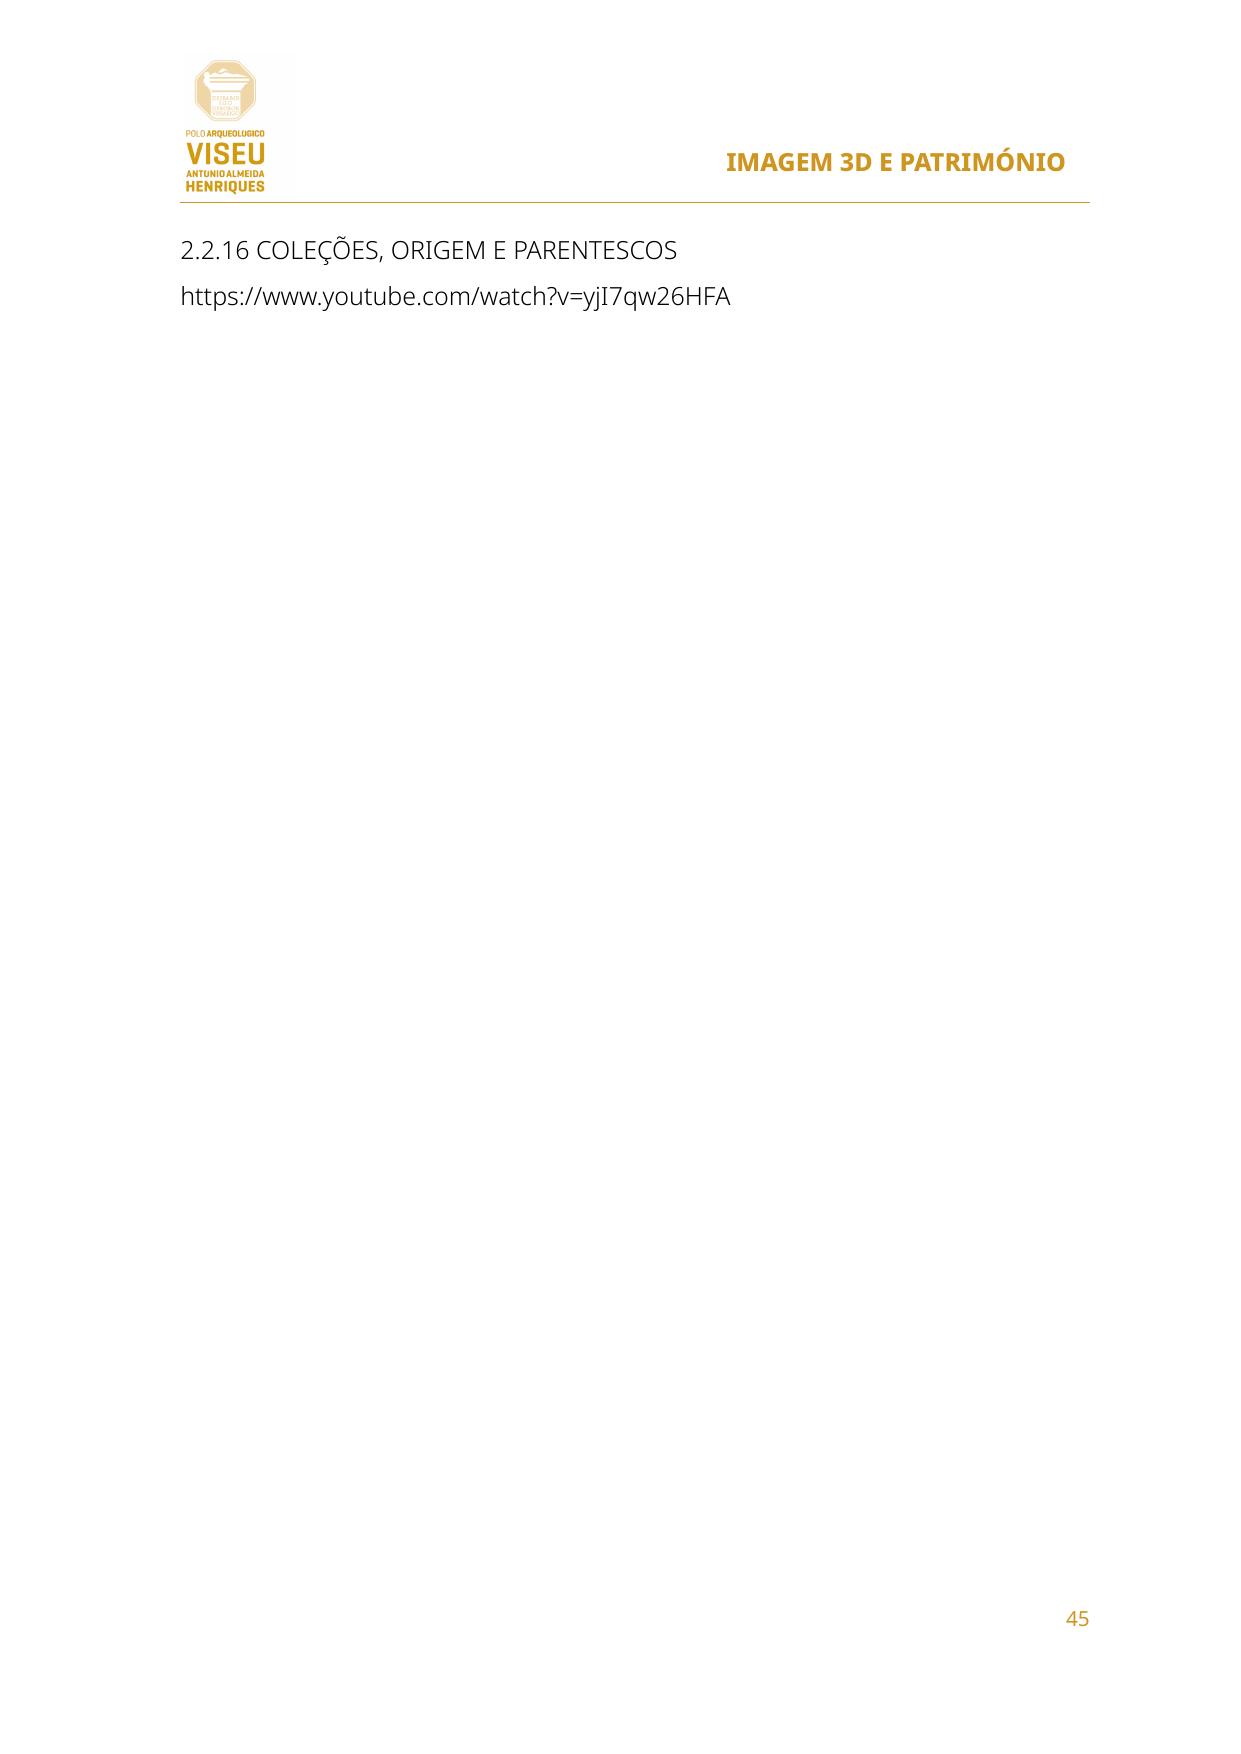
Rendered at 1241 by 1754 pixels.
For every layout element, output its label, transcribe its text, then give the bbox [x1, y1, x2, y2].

picture [183, 52, 299, 201]
text https://www.youtube.com/watch?v=yjI7qw26HFA [180, 279, 1090, 313]
subtitle 2.2.16 Coleções, origem e parentescos [180, 232, 1090, 266]
